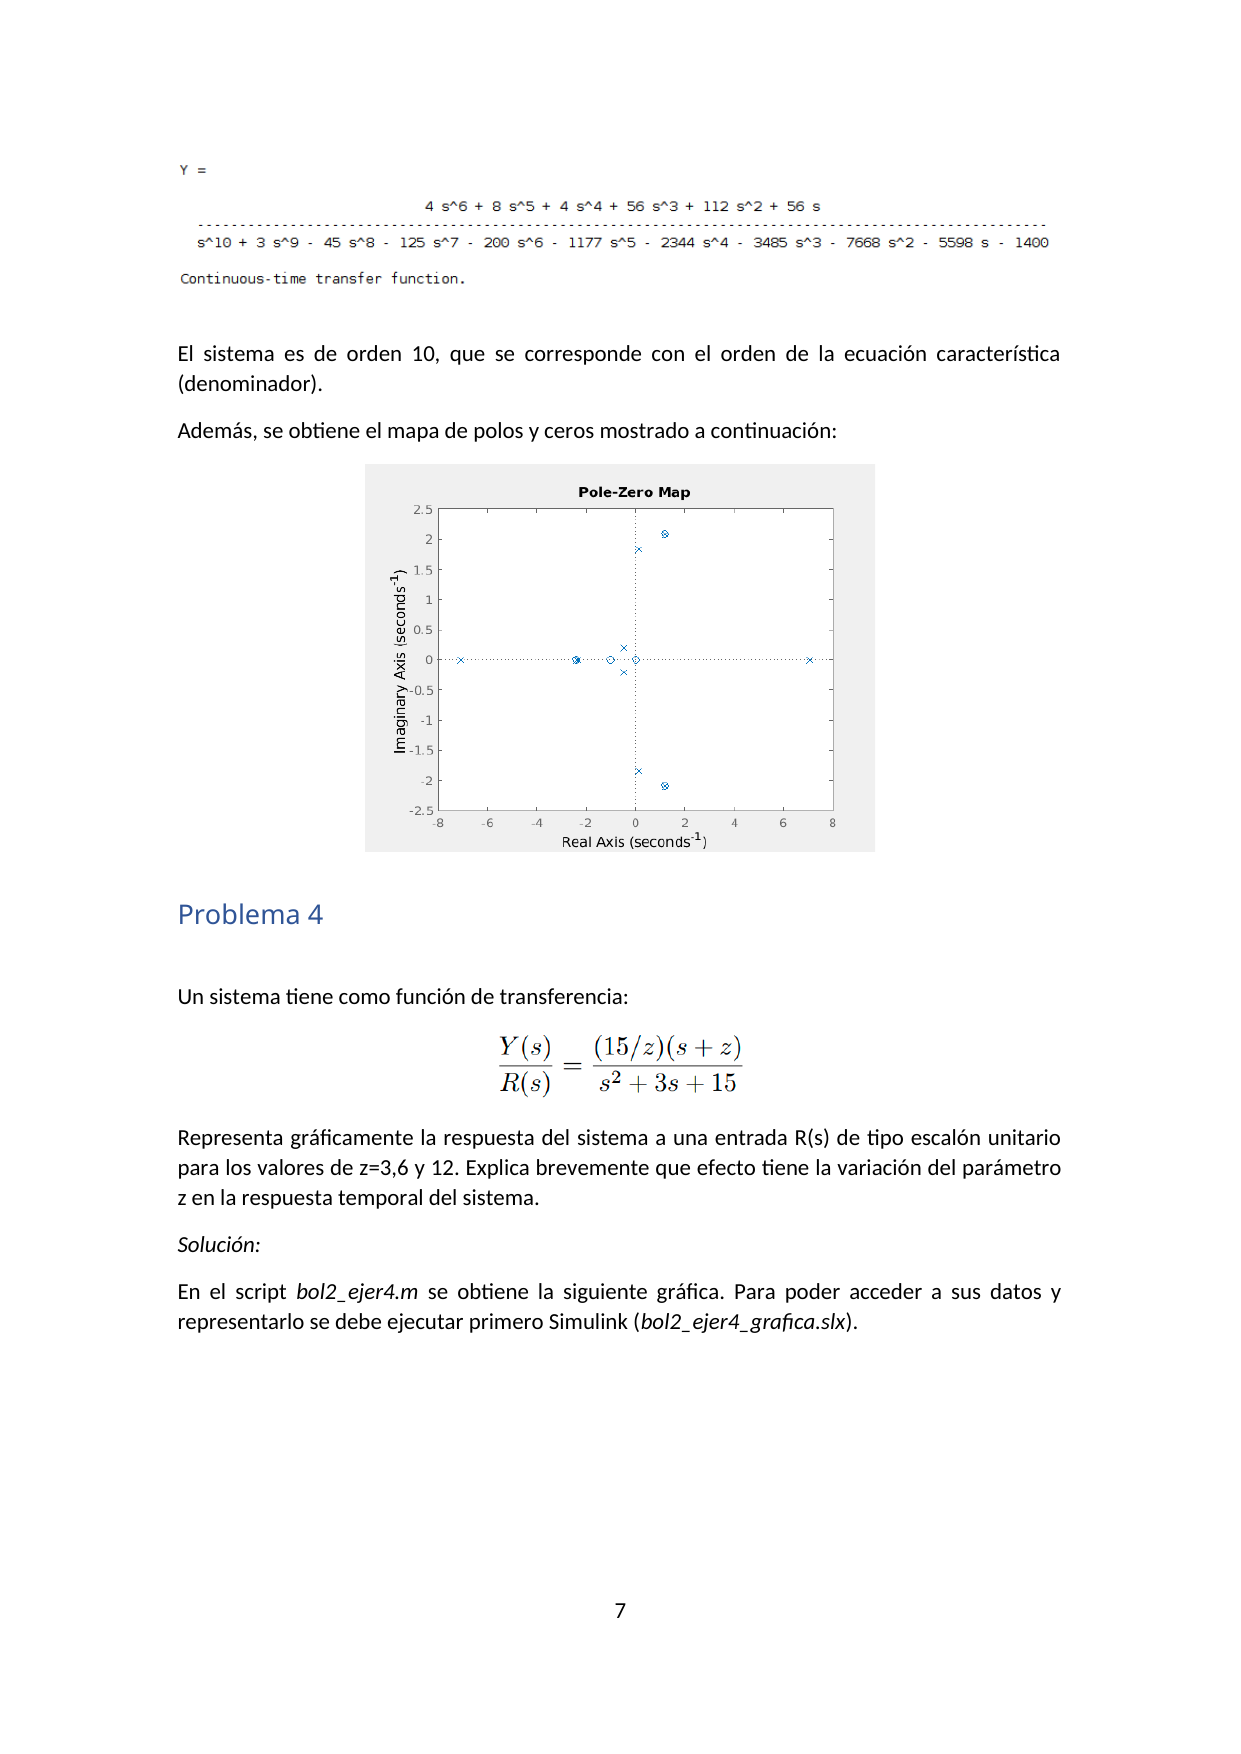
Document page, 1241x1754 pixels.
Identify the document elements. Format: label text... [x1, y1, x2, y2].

text Un sistema tiene como función de transferencia: [177, 982, 1063, 1010]
text Representa gráficamente la respuesta del sistema a una entrada R(s) de tipo escalón unitario para los valores de z=3,6 y 12. Explica brevemente que efecto tiene la variación del parámetro z en la respuesta temporal del sistema. [177, 1123, 1063, 1211]
picture [365, 464, 876, 852]
text Además, se obtiene el mapa de polos y ceros mostrado a continuación: [177, 416, 1063, 444]
picture [492, 1029, 749, 1099]
text En el script bol2_ejer4.m se obtiene la siguiente gráfica. Para poder acceder a sus datos y representarlo se debe ejecutar primero Simulink (bol2_ejer4_grafica.slx). [177, 1277, 1063, 1335]
picture [177, 162, 1063, 291]
text El sistema es de orden 10, que se corresponde con el orden de la ecuación característica (denominador). [177, 339, 1063, 398]
text Solución: [177, 1230, 1063, 1258]
subtitle Problema 4 [177, 896, 1063, 932]
